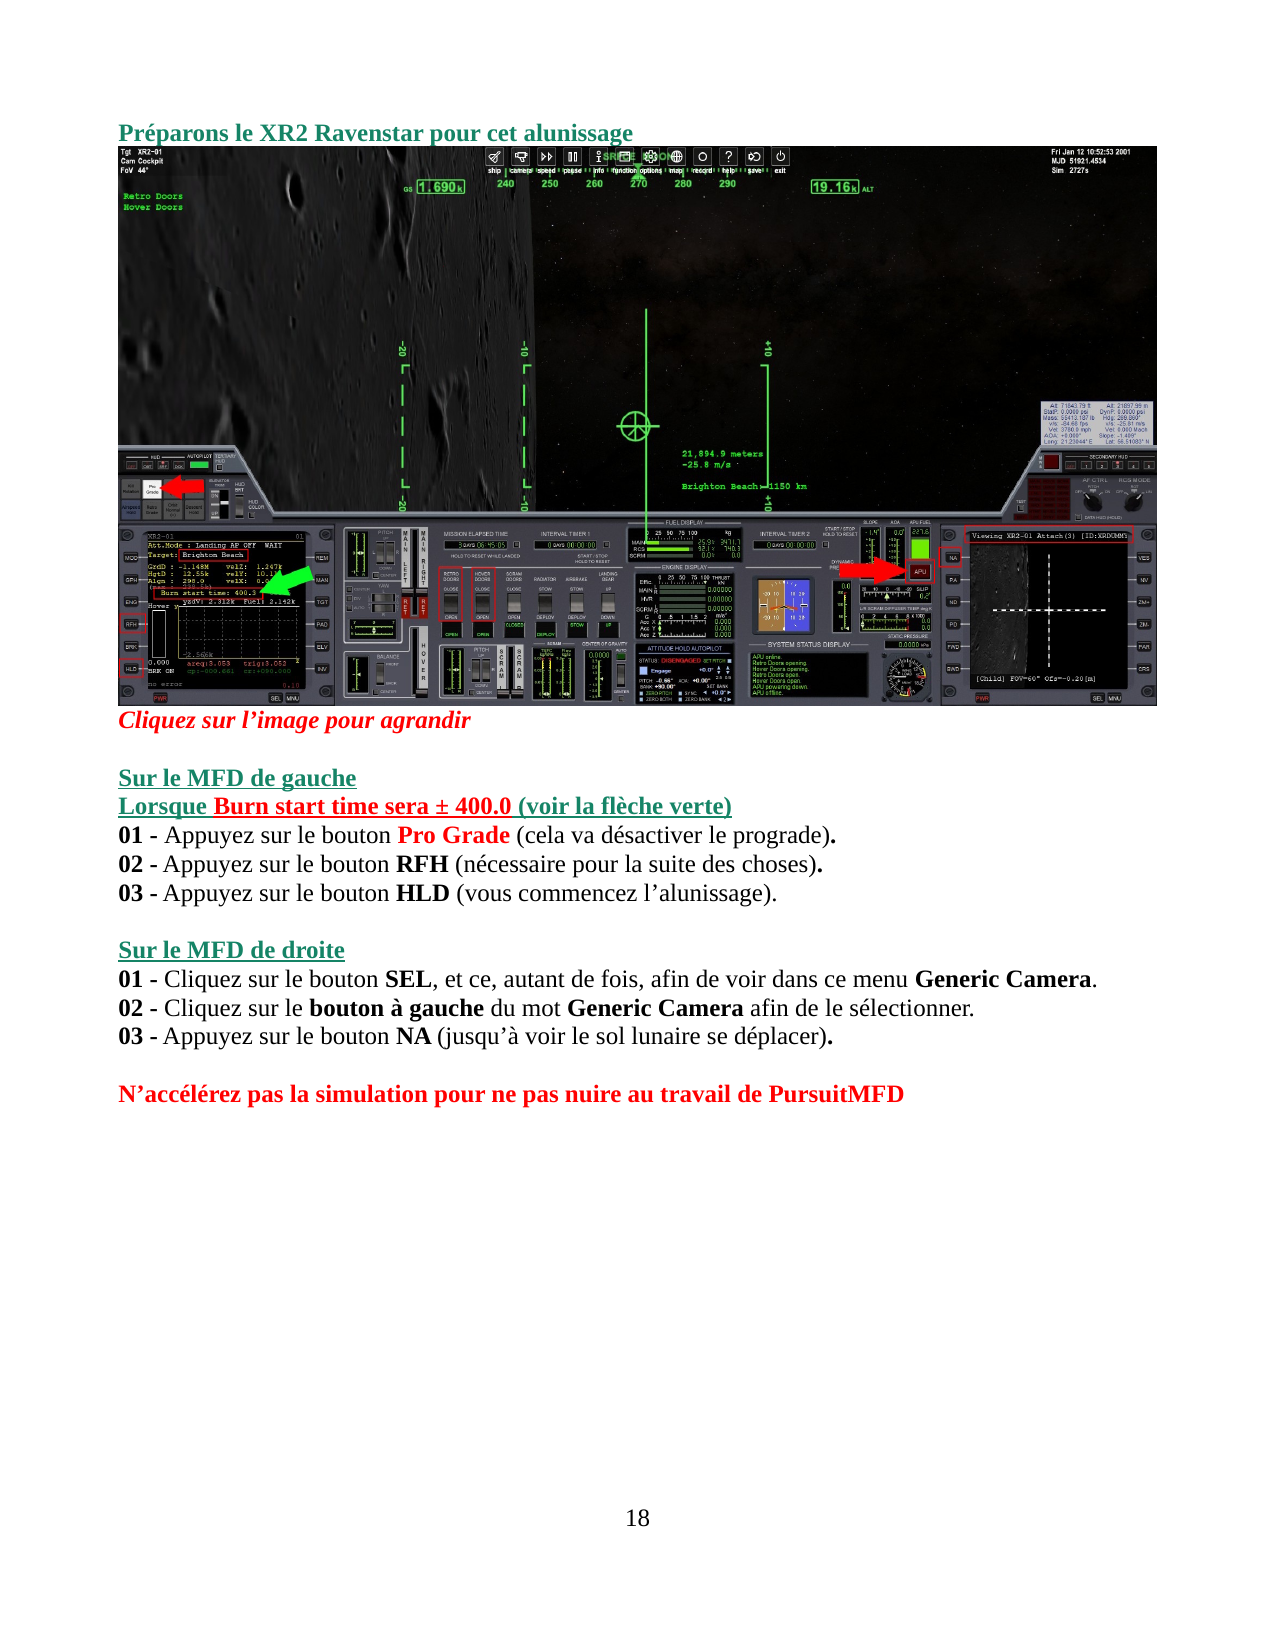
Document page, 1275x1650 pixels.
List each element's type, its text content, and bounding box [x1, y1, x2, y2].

text Sur le MFD de gauche [118, 763, 1157, 791]
text 02 - Appuyez sur le bouton RFH (nécessaire pour la suite des choses). [118, 849, 1157, 878]
text 02 - Cliquez sur le bouton à gauche du mot Generic Camera afin de le sélectionner. [118, 993, 1157, 1021]
text Lorsque Burn start time sera ± 400.0 (voir la flèche verte) [118, 791, 1157, 820]
text N’accélérez pas la simulation pour ne pas nuire au travail de PursuitMFD [118, 1079, 1157, 1108]
text Cliquez sur l’image pour agrandir [118, 706, 1157, 734]
picture [118, 146, 1157, 706]
text 01 - Cliquez sur le bouton SEL, et ce, autant de fois, afin de voir dans ce menu Generic Camera. [118, 964, 1157, 993]
text 03 - Appuyez sur le bouton HLD (vous commencez l’alunissage). [118, 878, 1157, 906]
text Sur le MFD de droite [118, 935, 1157, 964]
text Préparons le XR2 Ravenstar pour cet alunissage [118, 118, 1157, 146]
text 01 - Appuyez sur le bouton Pro Grade (cela va désactiver le prograde). [118, 820, 1157, 849]
text 03 - Appuyez sur le bouton NA (jusqu’à voir le sol lunaire se déplacer). [118, 1021, 1157, 1050]
